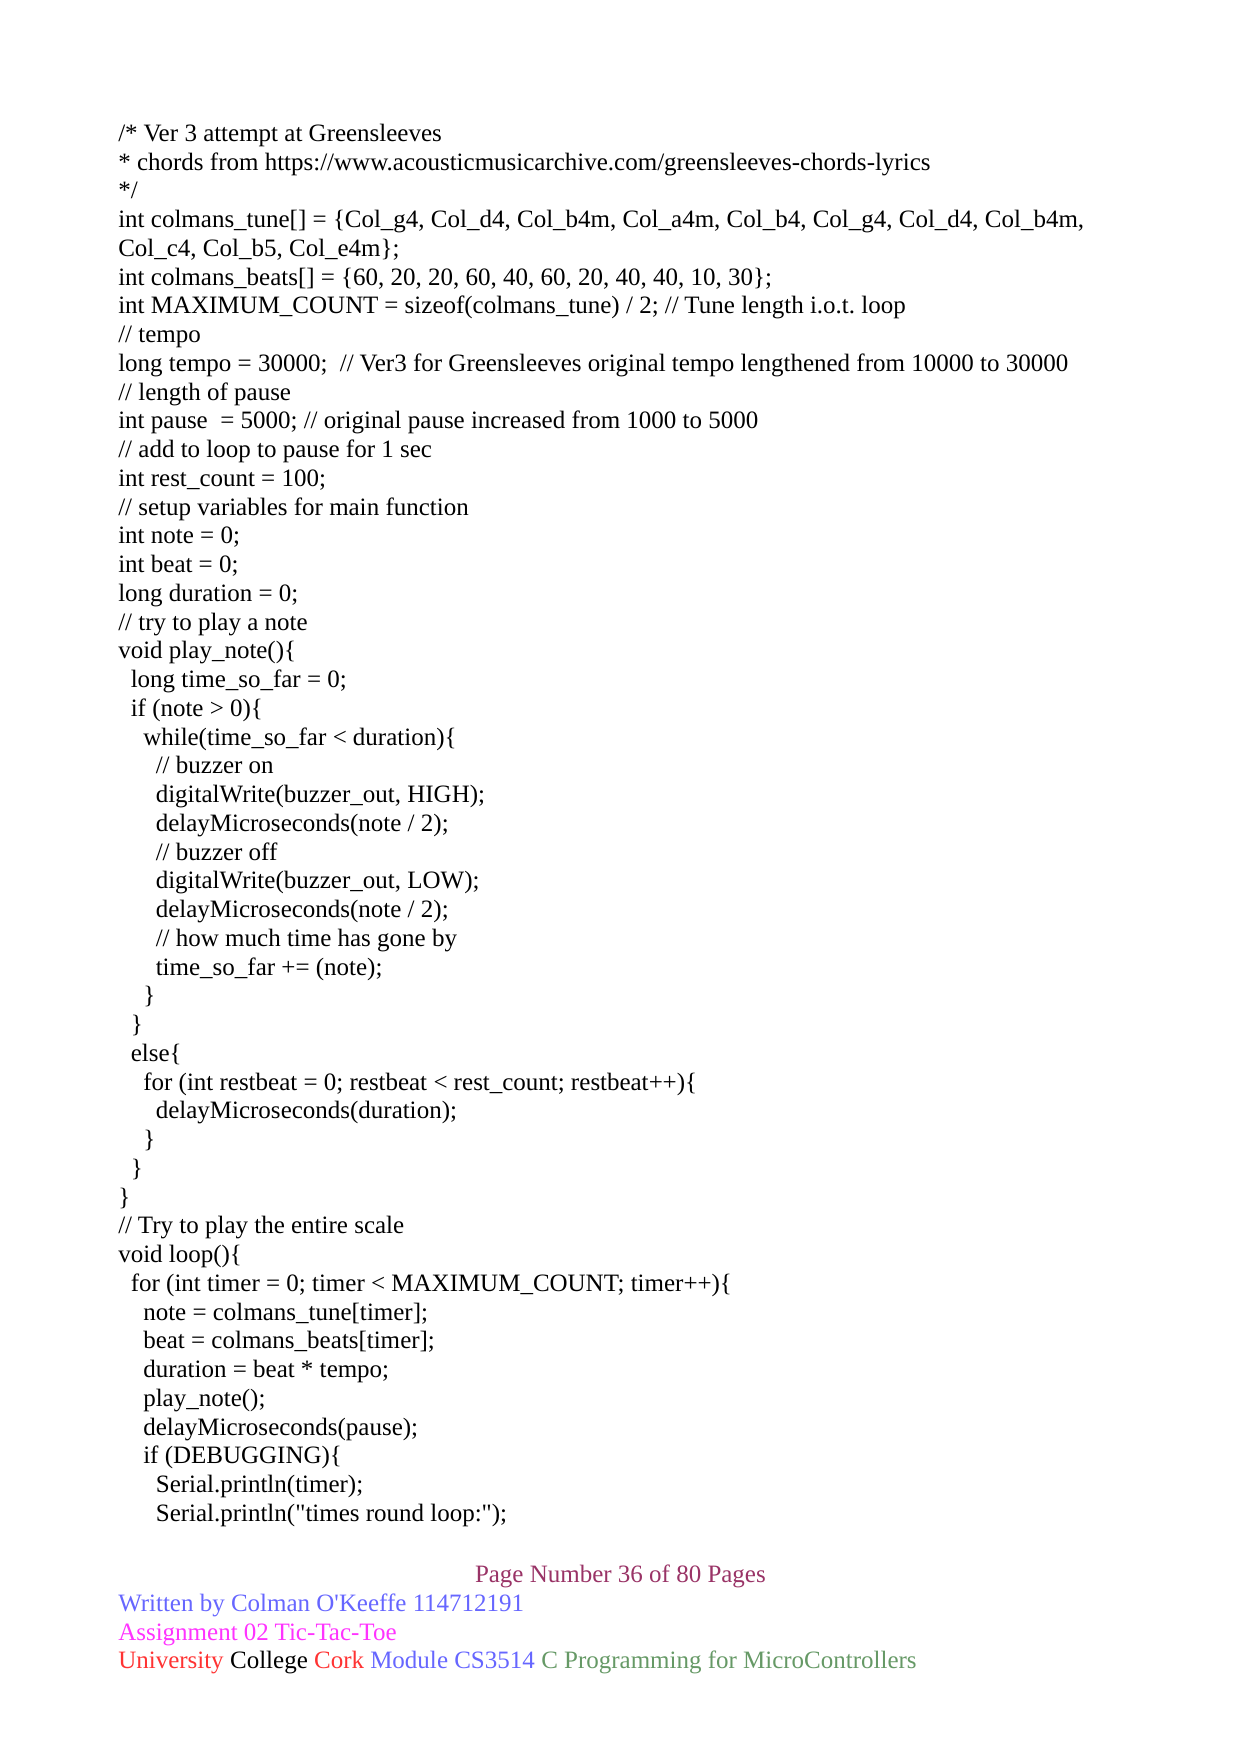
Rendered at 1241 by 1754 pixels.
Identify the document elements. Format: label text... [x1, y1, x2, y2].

text // length of pause [118, 377, 1122, 406]
text // buzzer off [118, 837, 1122, 866]
text for (int restbeat = 0; restbeat < rest_count; restbeat++){ [118, 1067, 1122, 1096]
text for (int timer = 0; timer < MAXIMUM_COUNT; timer++){ [118, 1268, 1122, 1297]
text else{ [118, 1038, 1122, 1067]
text while(time_so_far < duration){ [118, 722, 1122, 751]
text } [118, 981, 1122, 1009]
text // how much time has gone by [118, 923, 1122, 952]
text if (DEBUGGING){ [118, 1441, 1122, 1469]
text delayMicroseconds(note / 2); [118, 894, 1122, 923]
text // add to loop to pause for 1 sec [118, 434, 1122, 463]
text duration = beat * tempo; [118, 1354, 1122, 1383]
text digitalWrite(buzzer_out, HIGH); [118, 779, 1122, 808]
text int pause = 5000; // original pause increased from 1000 to 5000 [118, 406, 1122, 434]
text delayMicroseconds(duration); [118, 1096, 1122, 1124]
text delayMicroseconds(note / 2); [118, 808, 1122, 837]
text // try to play a note [118, 607, 1122, 636]
text Serial.println("times round loop:"); [118, 1498, 1122, 1527]
text delayMicroseconds(pause); [118, 1412, 1122, 1441]
text int colmans_beats[] = {60, 20, 20, 60, 40, 60, 20, 40, 40, 10, 30}; [118, 262, 1122, 291]
text // Try to play the entire scale [118, 1211, 1122, 1239]
text int beat = 0; [118, 549, 1122, 578]
text /* Ver 3 attempt at Greensleeves [118, 118, 1122, 147]
text // setup variables for main function [118, 492, 1122, 521]
text int note = 0; [118, 521, 1122, 549]
text long tempo = 30000; // Ver3 for Greensleeves original tempo lengthened from 10000 to 30000 [118, 348, 1122, 377]
text // tempo [118, 319, 1122, 348]
text } [118, 1182, 1122, 1211]
text } [118, 1009, 1122, 1038]
text Serial.println(timer); [118, 1469, 1122, 1498]
text */ [118, 176, 1122, 204]
text void play_note(){ [118, 636, 1122, 664]
text int colmans_tune[] = {Col_g4, Col_d4, Col_b4m, Col_a4m, Col_b4, Col_g4, Col_d4, Col_b4m, Col_c4, Col_b5, Col_e4m}; [118, 204, 1122, 262]
text if (note > 0){ [118, 693, 1122, 722]
text } [118, 1153, 1122, 1182]
text time_so_far += (note); [118, 952, 1122, 981]
text beat = colmans_beats[timer]; [118, 1326, 1122, 1354]
text long time_so_far = 0; [118, 664, 1122, 693]
text digitalWrite(buzzer_out, LOW); [118, 866, 1122, 894]
text } [118, 1124, 1122, 1153]
text // buzzer on [118, 751, 1122, 779]
text play_note(); [118, 1383, 1122, 1412]
text int MAXIMUM_COUNT = sizeof(colmans_tune) / 2; // Tune length i.o.t. loop [118, 291, 1122, 319]
text int rest_count = 100; [118, 463, 1122, 492]
text * chords from https://www.acousticmusicarchive.com/greensleeves-chords-lyrics [118, 147, 1122, 176]
text void loop(){ [118, 1239, 1122, 1268]
text note = colmans_tune[timer]; [118, 1297, 1122, 1326]
text long duration = 0; [118, 578, 1122, 607]
